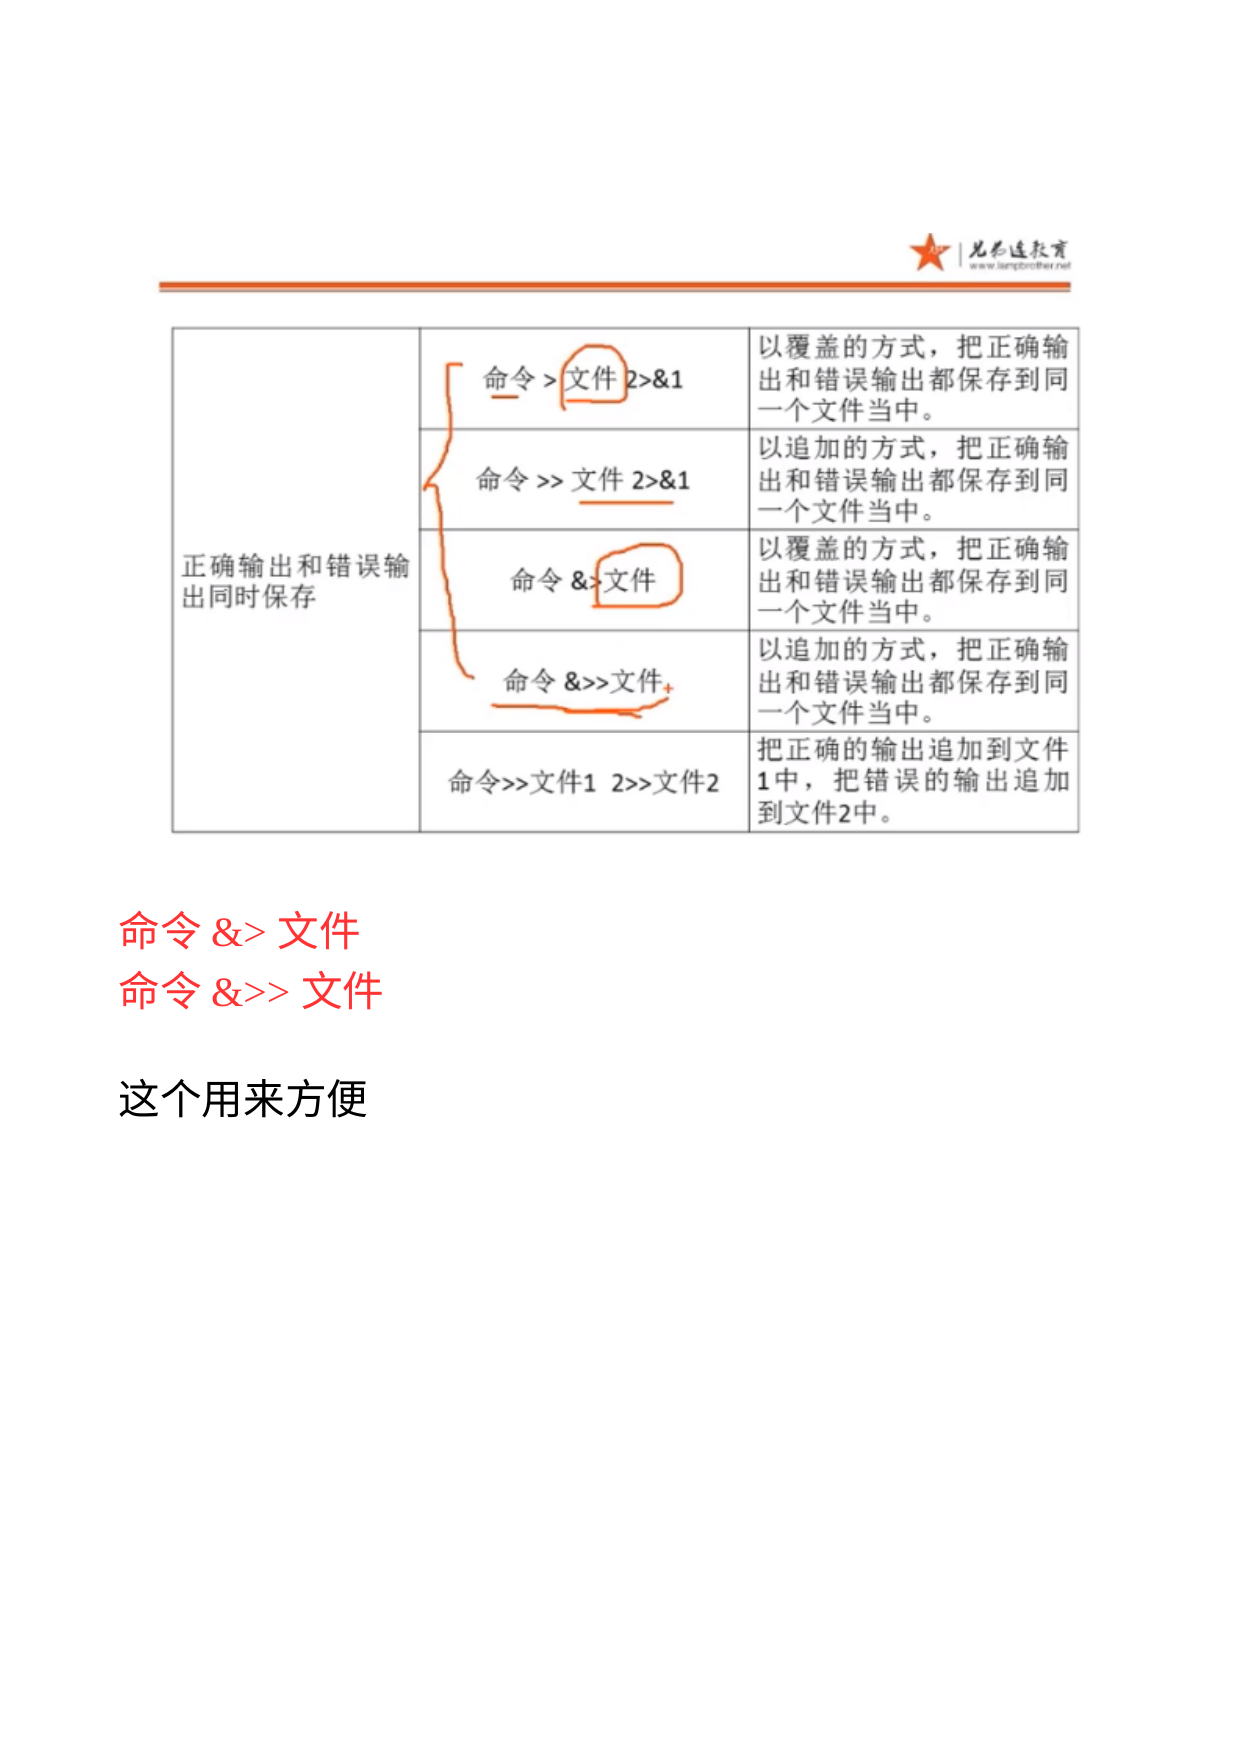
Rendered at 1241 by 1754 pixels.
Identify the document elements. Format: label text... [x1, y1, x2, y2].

picture [131, 233, 1109, 869]
text 命令 &>> 文件 [118, 958, 1122, 1018]
text 这个用来方便 [118, 1066, 1122, 1127]
text 命令 &> 文件 [118, 898, 1122, 958]
